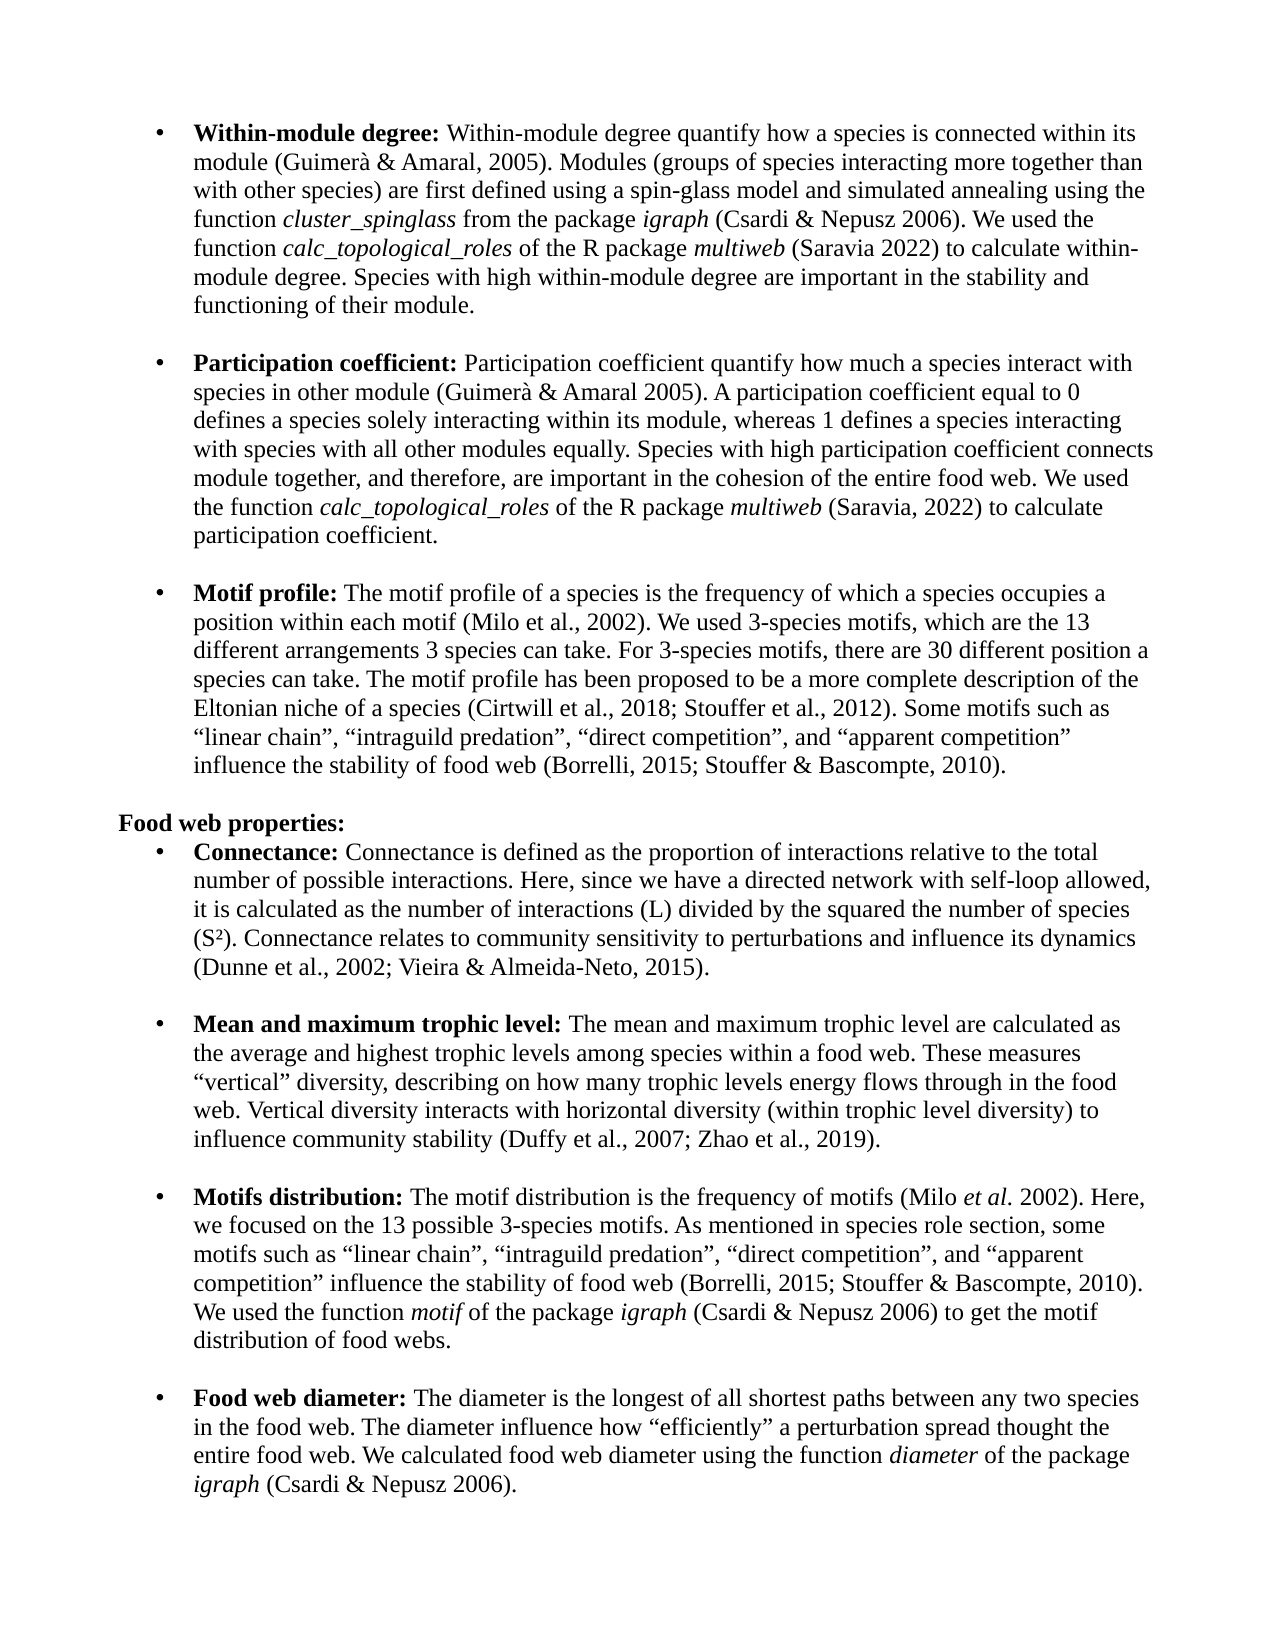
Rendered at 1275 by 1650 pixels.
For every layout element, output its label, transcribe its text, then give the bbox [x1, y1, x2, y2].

list Mean and maximum trophic level: The mean and maximum trophic level are calculated as the average and highest trophic levels among species within a food web. These measures “vertical” diversity, describing on how many trophic levels energy flows through in the food web. Vertical diversity interacts with horizontal diversity (within trophic level diversity) to influence community stability (Duffy et al., 2007; Zhao et al., 2019). [156, 1009, 1157, 1153]
text Food web properties: [118, 808, 1157, 837]
list Within-module degree: Within-module degree quantify how a species is connected within its module (Guimerà & Amaral, 2005). Modules (groups of species interacting more together than with other species) are first defined using a spin-glass model and simulated annealing using the function cluster_spinglass from the package igraph (Csardi & Nepusz 2006). We used the function calc_topological_roles of the R package multiweb (Saravia 2022) to calculate within-module degree. Species with high within-module degree are important in the stability and functioning of their module. [156, 118, 1157, 319]
list Food web diameter: The diameter is the longest of all shortest paths between any two species in the food web. The diameter influence how “efficiently” a perturbation spread thought the entire food web. We calculated food web diameter using the function diameter of the package igraph (Csardi & Nepusz 2006). [156, 1383, 1157, 1498]
list Participation coefficient: Participation coefficient quantify how much a species interact with species in other module (Guimerà & Amaral 2005). A participation coefficient equal to 0 defines a species solely interacting within its module, whereas 1 defines a species interacting with species with all other modules equally. Species with high participation coefficient connects module together, and therefore, are important in the cohesion of the entire food web. We used the function calc_topological_roles of the R package multiweb (Saravia, 2022) to calculate participation coefficient. [156, 348, 1157, 549]
list Connectance: Connectance is defined as the proportion of interactions relative to the total number of possible interactions. Here, since we have a directed network with self-loop allowed, it is calculated as the number of interactions (L) divided by the squared the number of species (S²). Connectance relates to community sensitivity to perturbations and influence its dynamics (Dunne et al., 2002; Vieira & Almeida-Neto, 2015). [156, 837, 1157, 981]
list Motifs distribution: The motif distribution is the frequency of motifs (Milo et al. 2002). Here, we focused on the 13 possible 3-species motifs. As mentioned in species role section, some motifs such as “linear chain”, “intraguild predation”, “direct competition”, and “apparent competition” influence the stability of food web (Borrelli, 2015; Stouffer & Bascompte, 2010). We used the function motif of the package igraph (Csardi & Nepusz 2006) to get the motif distribution of food webs. [156, 1182, 1157, 1354]
list Motif profile: The motif profile of a species is the frequency of which a species occupies a position within each motif (Milo et al., 2002). We used 3-species motifs, which are the 13 different arrangements 3 species can take. For 3-species motifs, there are 30 different position a species can take. The motif profile has been proposed to be a more complete description of the Eltonian niche of a species (Cirtwill et al., 2018; Stouffer et al., 2012). Some motifs such as “linear chain”, “intraguild predation”, “direct competition”, and “apparent competition” influence the stability of food web (Borrelli, 2015; Stouffer & Bascompte, 2010). [156, 578, 1157, 779]
